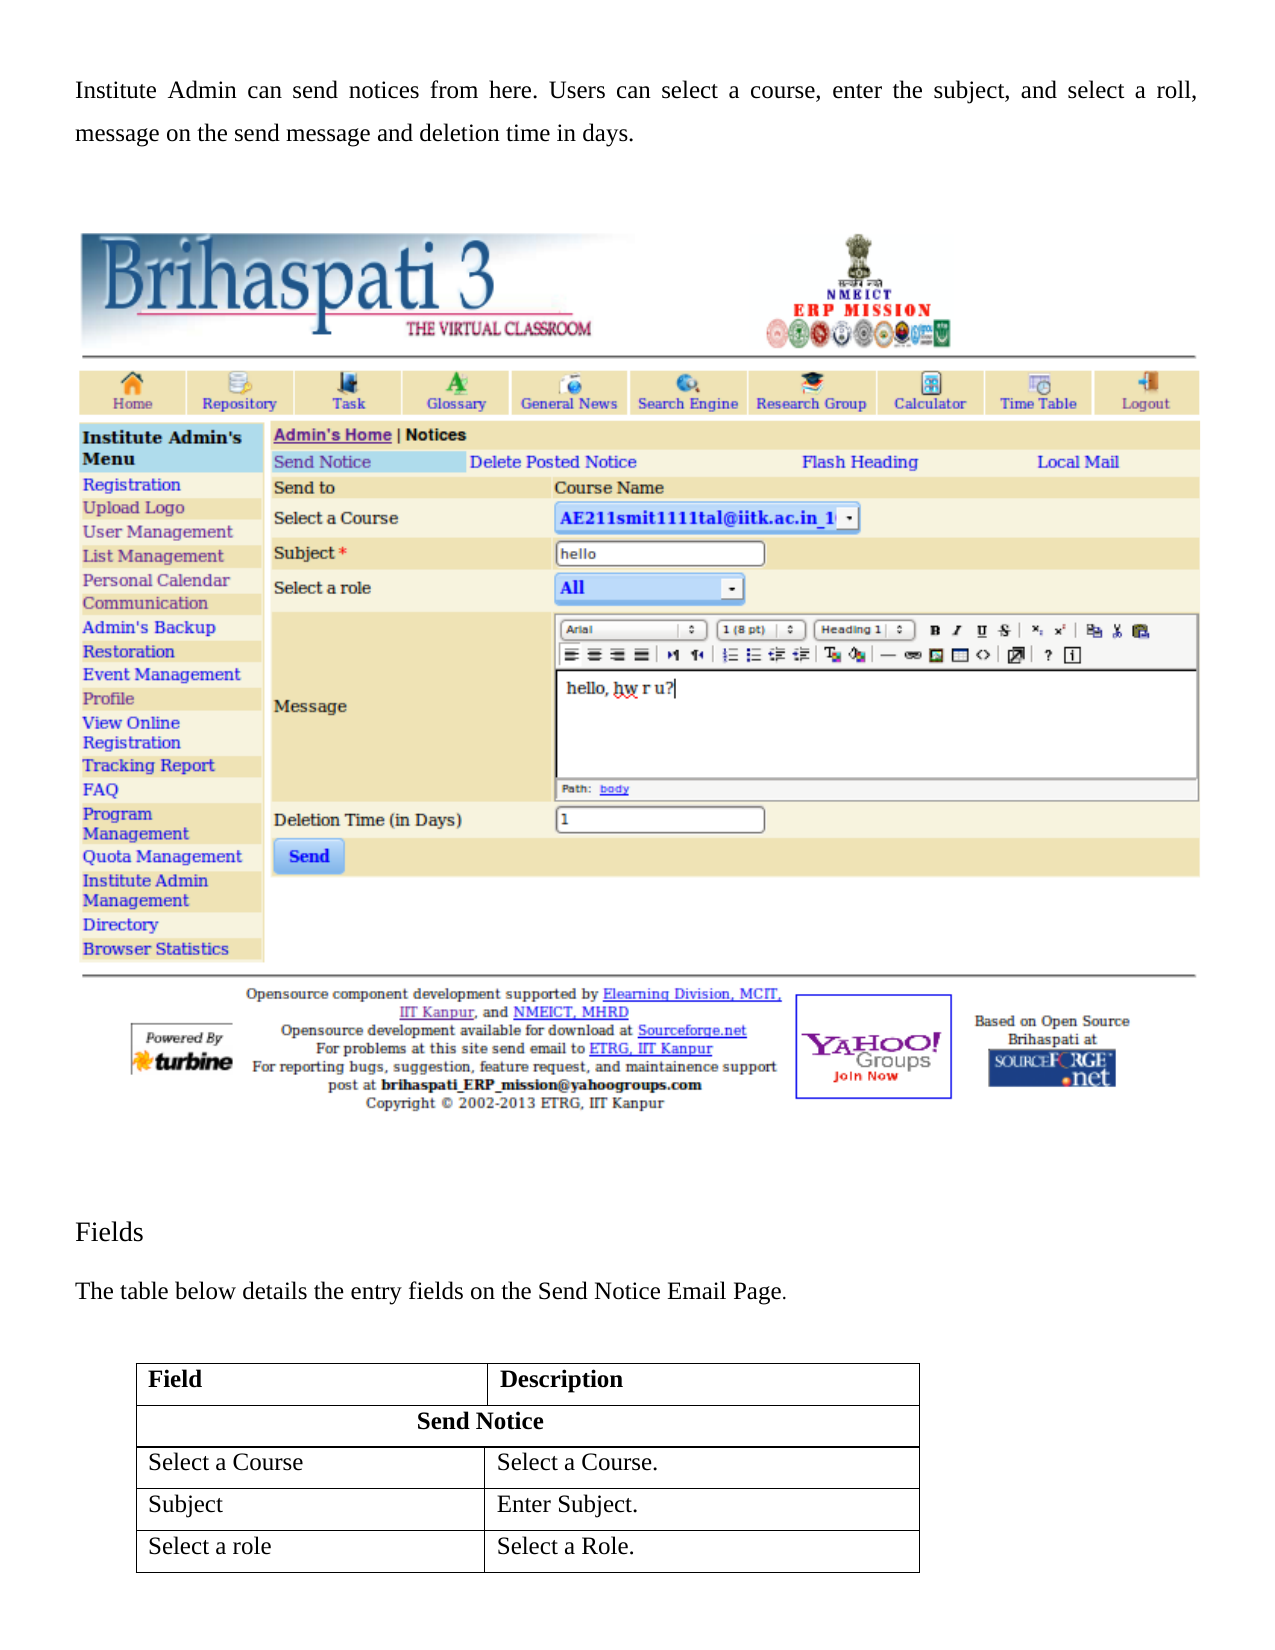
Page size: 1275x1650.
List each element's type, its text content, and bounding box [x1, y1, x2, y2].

table_header Field [137, 1364, 487, 1405]
table_cell Select a Course. [485, 1448, 919, 1488]
text Institute Admin can send notices from here. Users can select a course, enter the subject, and select a roll, message on the send message and deletion time in days. [75, 75, 1200, 147]
text Fields [75, 1215, 1200, 1247]
table_cell Select a Role. [485, 1531, 919, 1572]
table_header Description [488, 1364, 919, 1405]
table_cell Enter Subject. [485, 1489, 919, 1530]
table_cell Send Notice [137, 1406, 919, 1446]
table_cell Select a Course [137, 1448, 484, 1488]
text The table below details the entry fields on the Send Notice Email Page. [75, 1276, 1200, 1305]
picture [75, 233, 1200, 1128]
table_cell Select a role [137, 1531, 484, 1572]
table_cell Subject [137, 1489, 484, 1530]
